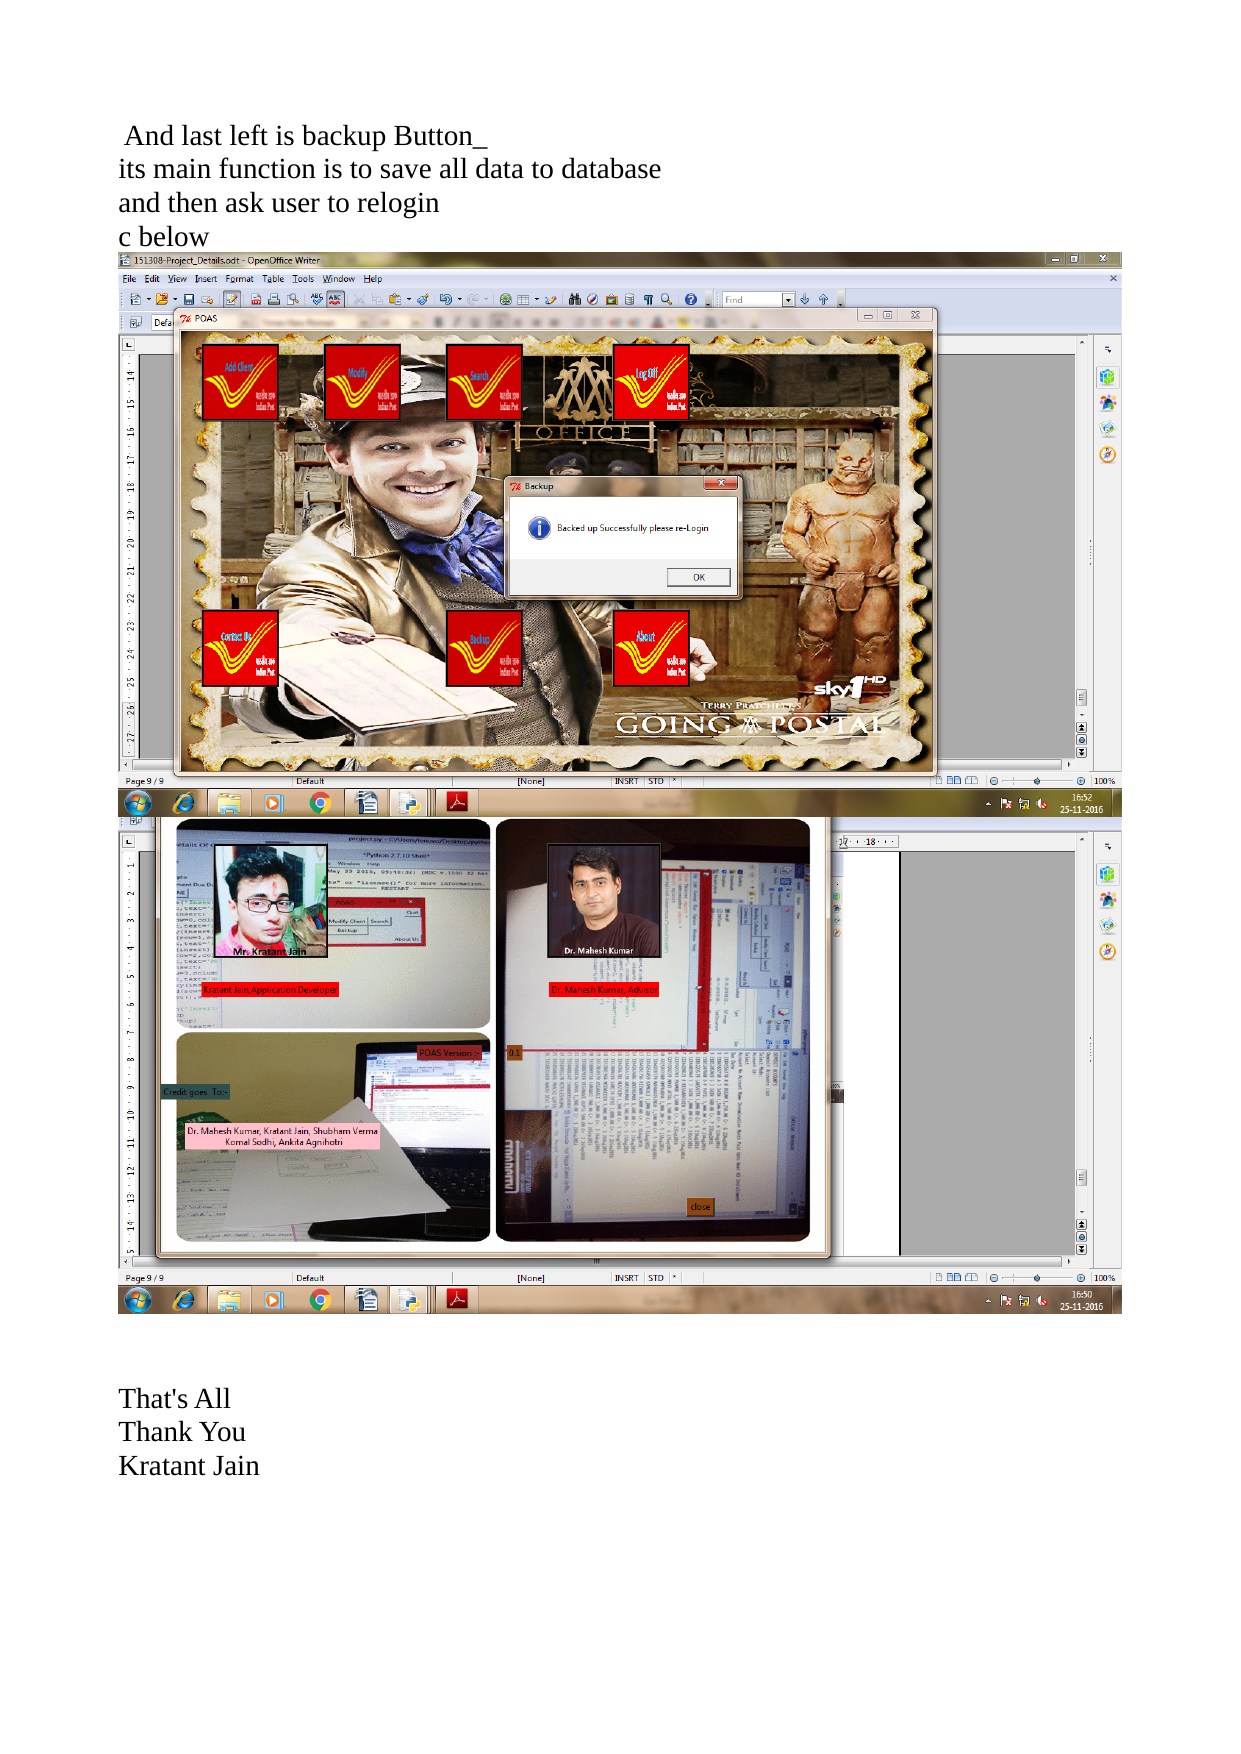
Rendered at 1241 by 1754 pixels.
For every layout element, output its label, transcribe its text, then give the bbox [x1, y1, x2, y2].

text Kratant Jain [118, 1448, 1122, 1482]
text And last left is backup Button_ [118, 118, 1122, 152]
text c below [118, 219, 1122, 252]
text Thank You [118, 1414, 1122, 1448]
text its main function is to save all data to database [118, 152, 1122, 185]
picture [118, 252, 1122, 1314]
text That's All [118, 1381, 1122, 1414]
text and then ask user to relogin [118, 185, 1122, 219]
